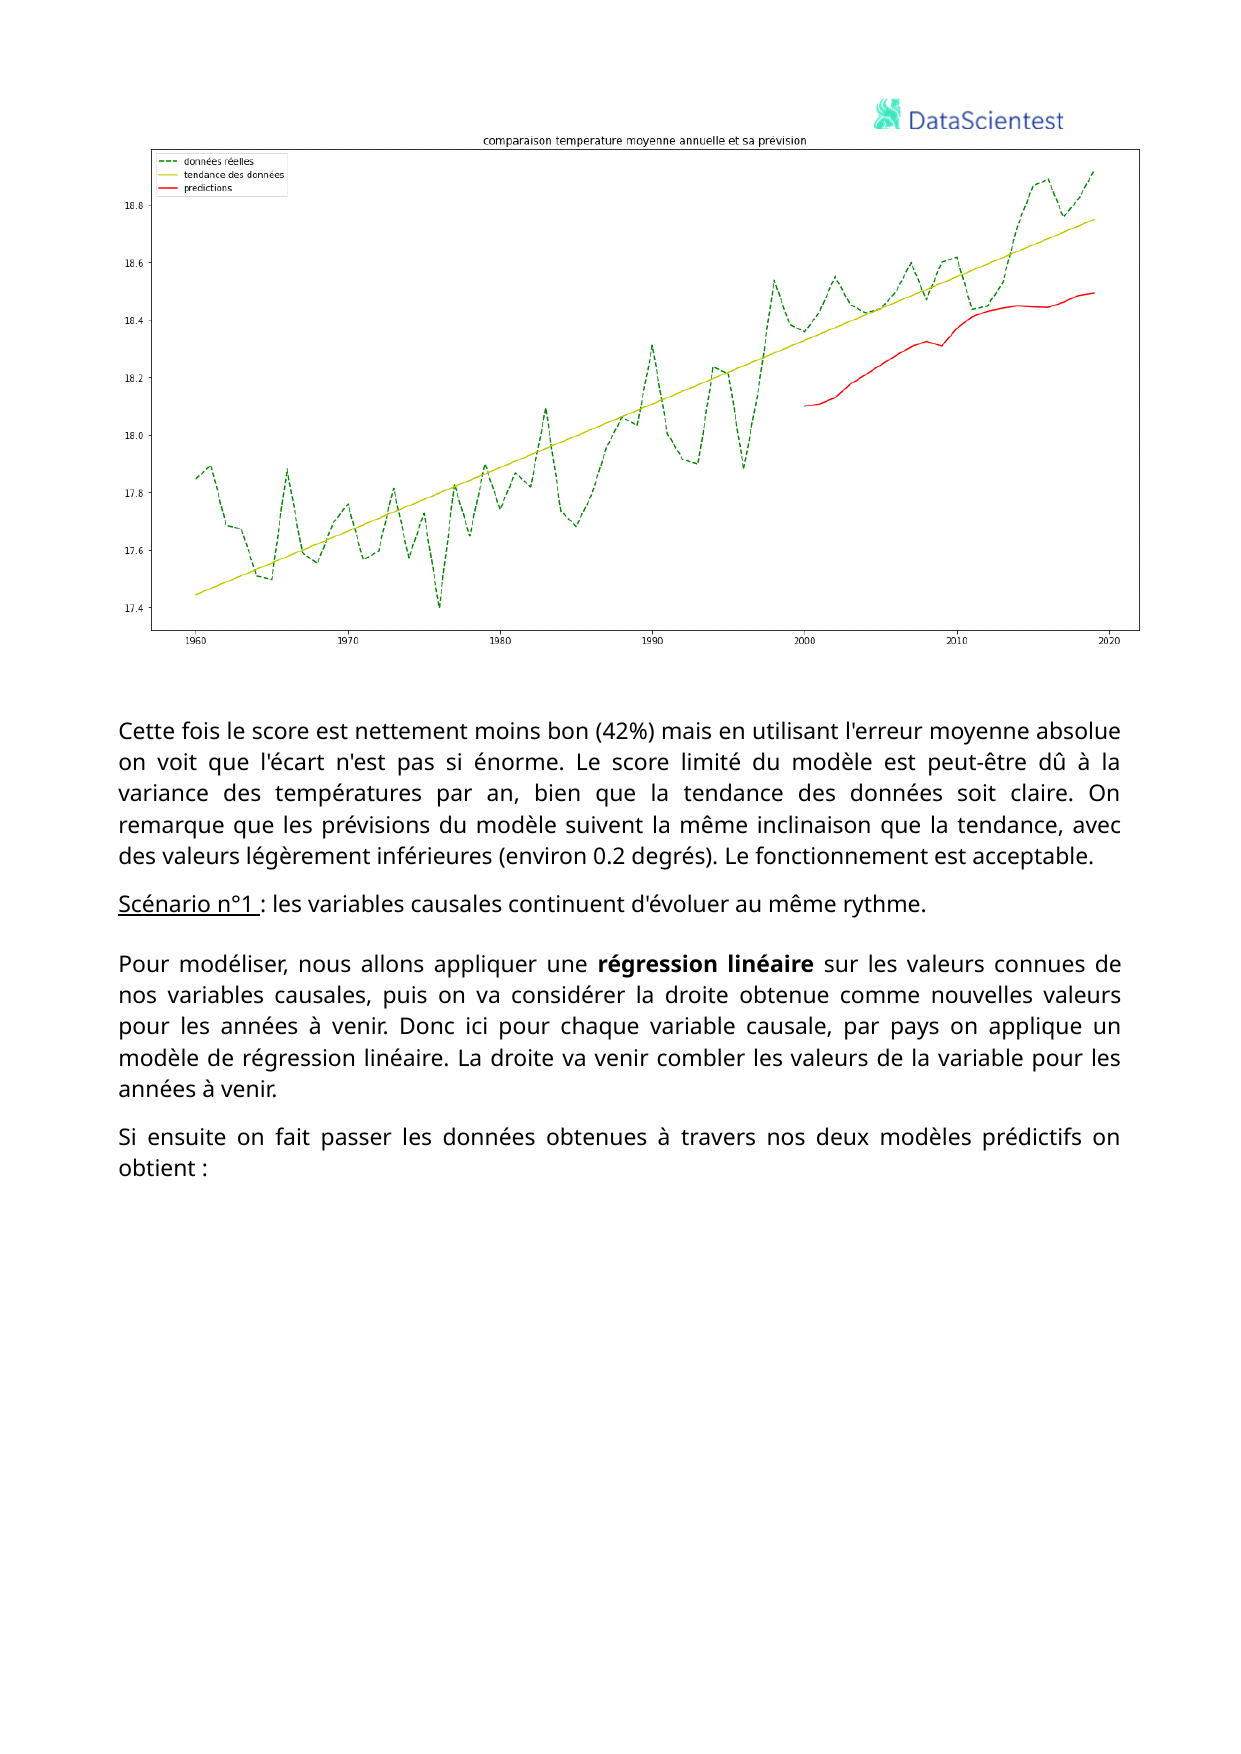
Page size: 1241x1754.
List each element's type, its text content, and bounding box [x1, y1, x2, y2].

text Cette fois le score est nettement moins bon (42%) mais en utilisant l'erreur moyenne absolue on voit que l'écart n'est pas si énorme. Le score limité du modèle est peut-être dû à la variance des températures par an, bien que la tendance des données soit claire. On remarque que les prévisions du modèle suivent la même inclinaison que la tendance, avec des valeurs légèrement inférieures (environ 0.2 degrés). Le fonctionnement est acceptable. [118, 715, 1122, 871]
text Scénario n°1 : les variables causales continuent d'évoluer au même rythme. [118, 888, 1122, 919]
text Si ensuite on fait passer les données obtenues à travers nos deux modèles prédictifs on obtient : [118, 1121, 1122, 1183]
text Pour modéliser, nous allons appliquer une régression linéaire sur les valeurs connues de nos variables causales, puis on va considérer la droite obtenue comme nouvelles valeurs pour les années à venir. Donc ici pour chaque variable causale, par pays on applique un modèle de régression linéaire. La droite va venir combler les valeurs de la variable pour les années à venir. [118, 948, 1122, 1104]
